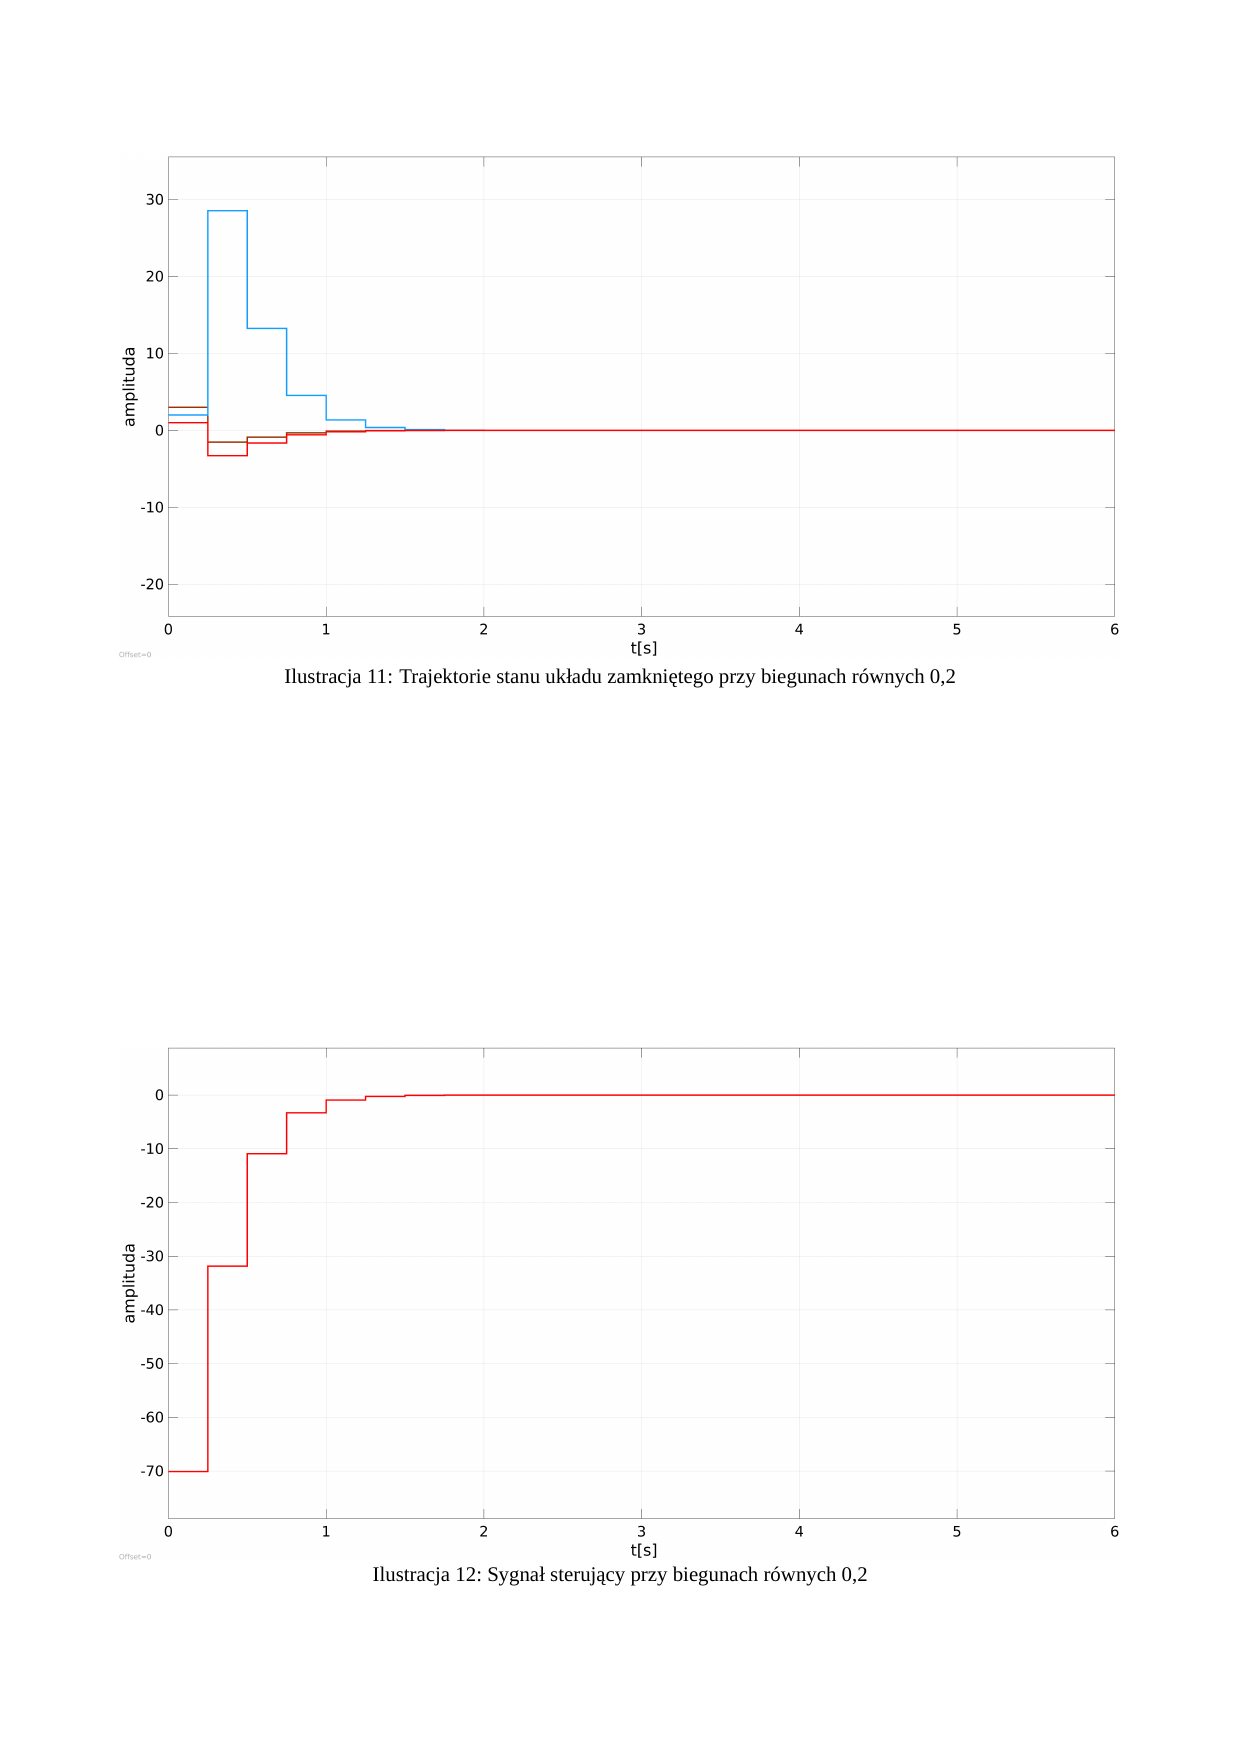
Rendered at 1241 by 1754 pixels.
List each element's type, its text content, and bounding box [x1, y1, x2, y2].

text Ilustracja 12: Sygnał sterujący przy biegunach równych 0,2 [118, 1563, 1122, 1586]
picture [118, 153, 1123, 661]
text Ilustracja 11: Trajektorie stanu układu zamkniętego przy biegunach równych 0,2 [118, 661, 1122, 689]
picture [118, 1043, 1123, 1563]
